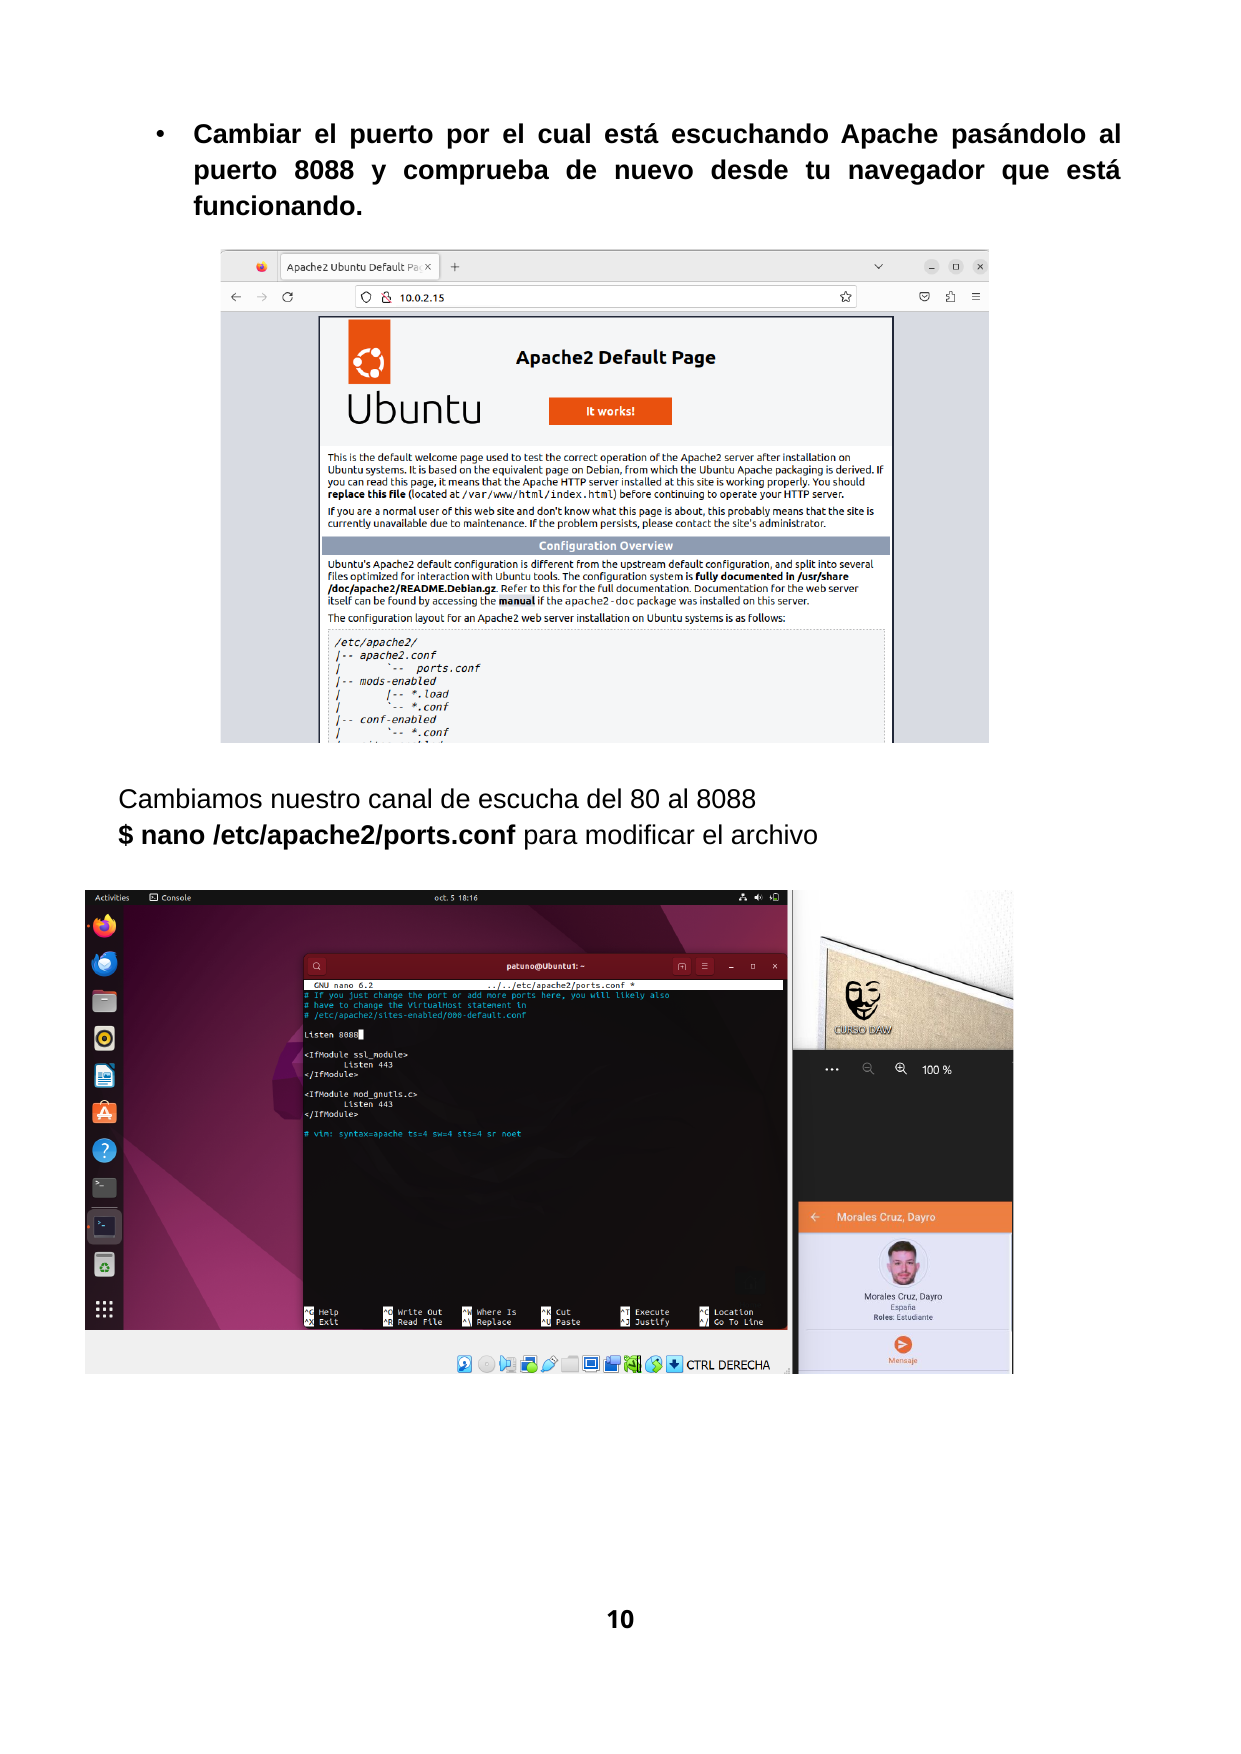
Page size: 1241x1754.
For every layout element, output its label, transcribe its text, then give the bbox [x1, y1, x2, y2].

picture [85, 890, 1014, 1374]
text $ nano /etc/apache2/ports.conf para modificar el archivo [118, 819, 1122, 850]
picture [220, 249, 989, 743]
list Cambiar el puerto por el cual está escuchando Apache pasándolo al puerto 8088 y comprueba de nuevo desde tu navegador que está funcionando. [156, 118, 1122, 221]
text Cambiamos nuestro canal de escucha del 80 al 8088 [118, 783, 1122, 814]
